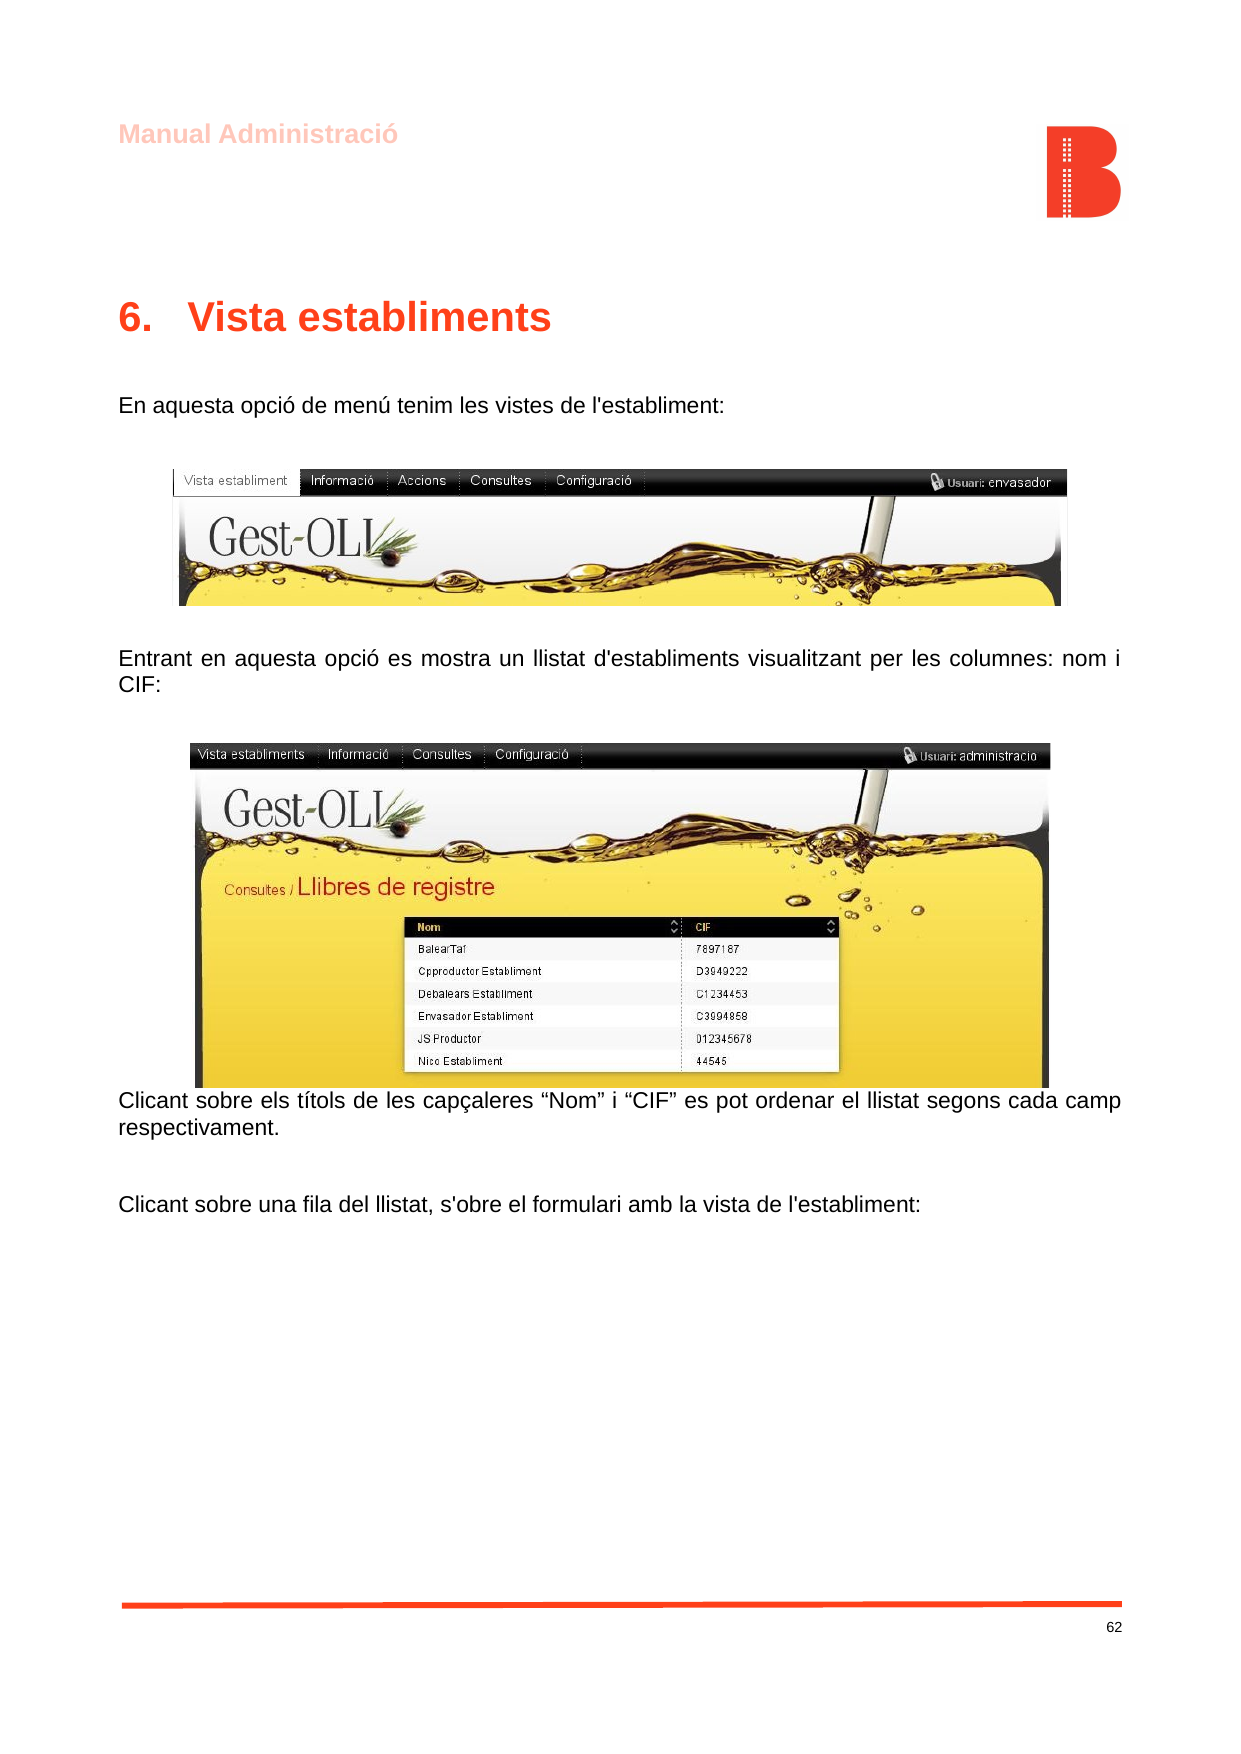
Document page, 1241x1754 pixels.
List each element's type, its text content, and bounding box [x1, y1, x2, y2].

picture [190, 743, 1051, 1088]
text Clicant sobre una fila del llistat, s'obre el formulari amb la vista de l'establiment: [118, 1191, 1122, 1218]
text Entrant en aquesta opció es mostra un llistat d'establiments visualitzant per les columnes: nom i CIF: [118, 644, 1122, 697]
text Clicant sobre els títols de les capçaleres “Nom” i “CIF” es pot ordenar el llistat segons cada camp respectivament. [118, 1063, 1122, 1140]
subtitle Vista establiments [118, 293, 1122, 341]
picture [172, 469, 1068, 606]
picture [1036, 124, 1130, 221]
text En aquesta opció de menú tenim les vistes de l'establiment: [118, 392, 1122, 418]
